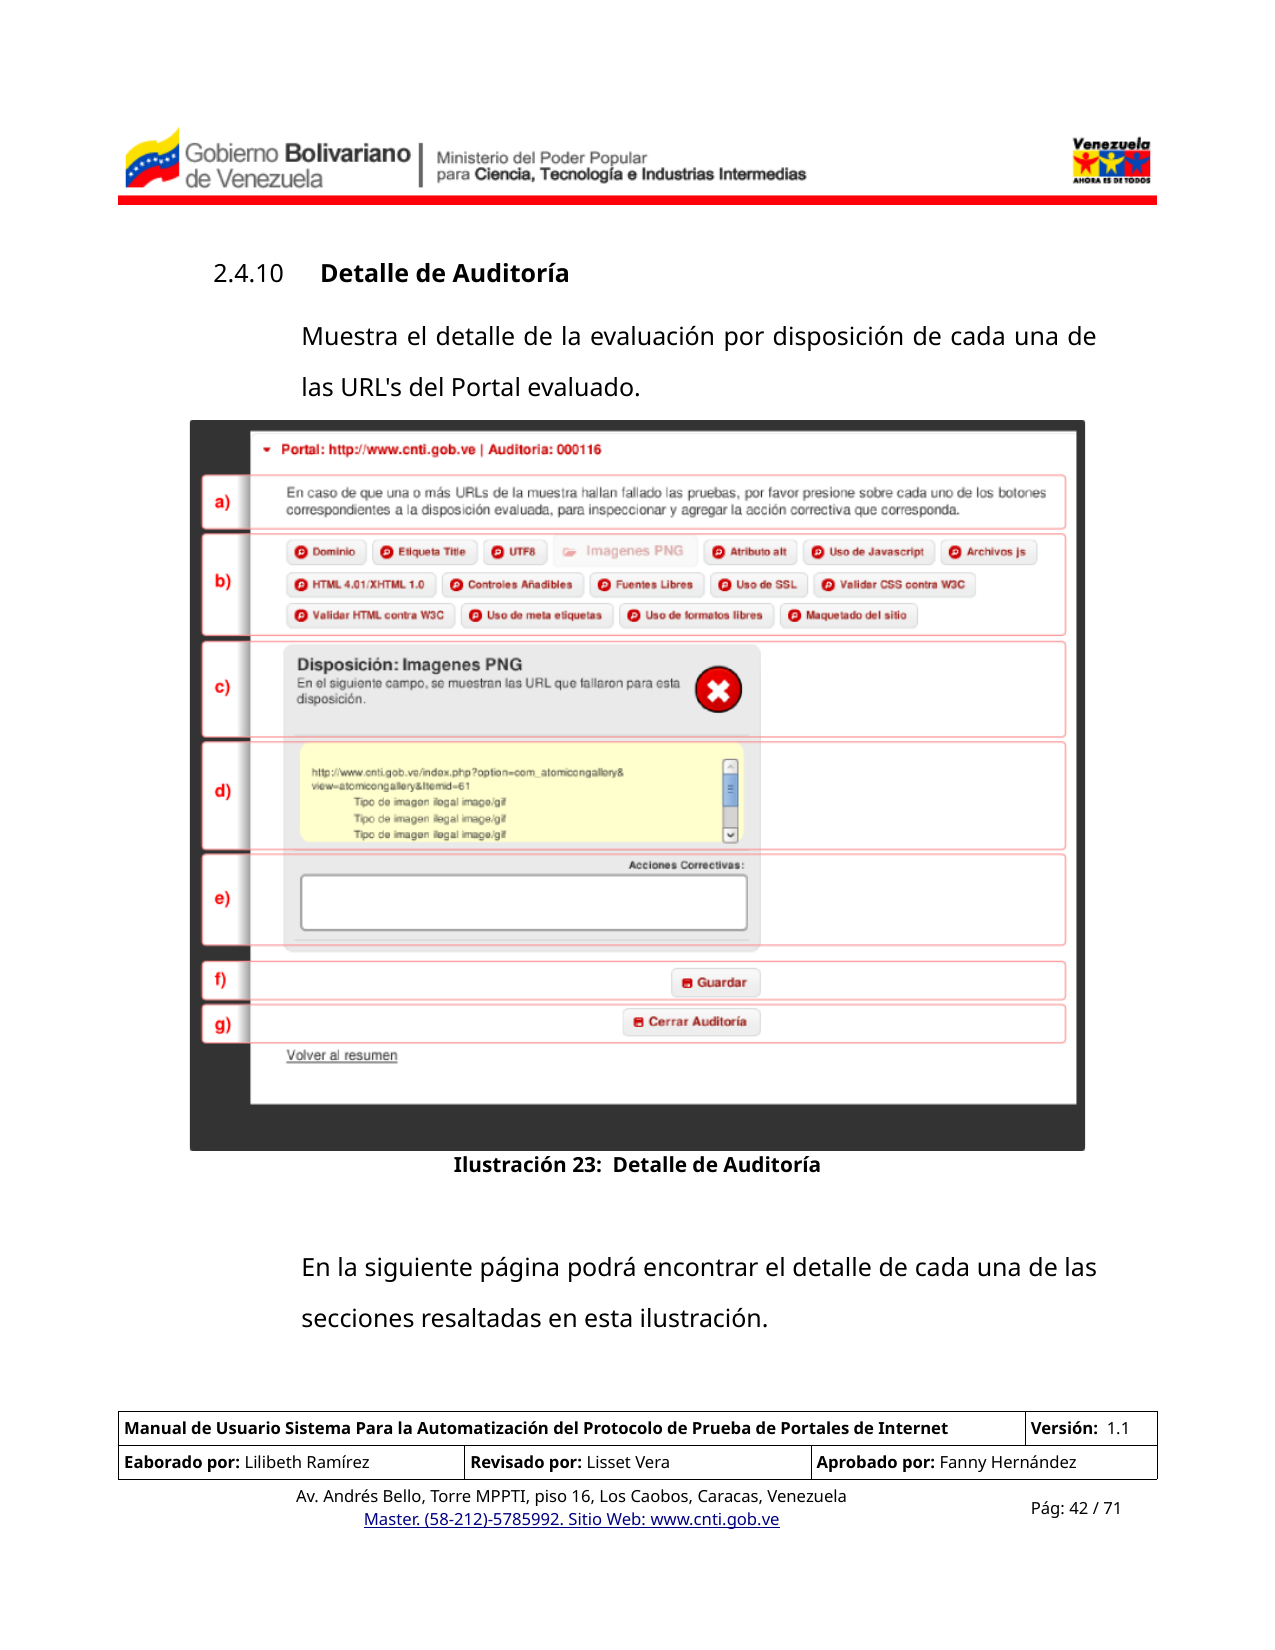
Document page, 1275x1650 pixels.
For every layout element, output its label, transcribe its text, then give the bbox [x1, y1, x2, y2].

text Muestra el detalle de la evaluación por disposición de cada una de las URL's del Portal evaluado. [301, 318, 1098, 403]
subtitle Detalle de Auditoría [118, 255, 1157, 289]
text Ilustración 23: Detalle de Auditoría [190, 1151, 1085, 1179]
picture [189, 420, 1086, 1151]
text En la siguiente página podrá encontrar el detalle de cada una de las secciones resaltadas en esta ilustración. [190, 420, 1098, 1334]
picture [118, 119, 1157, 205]
